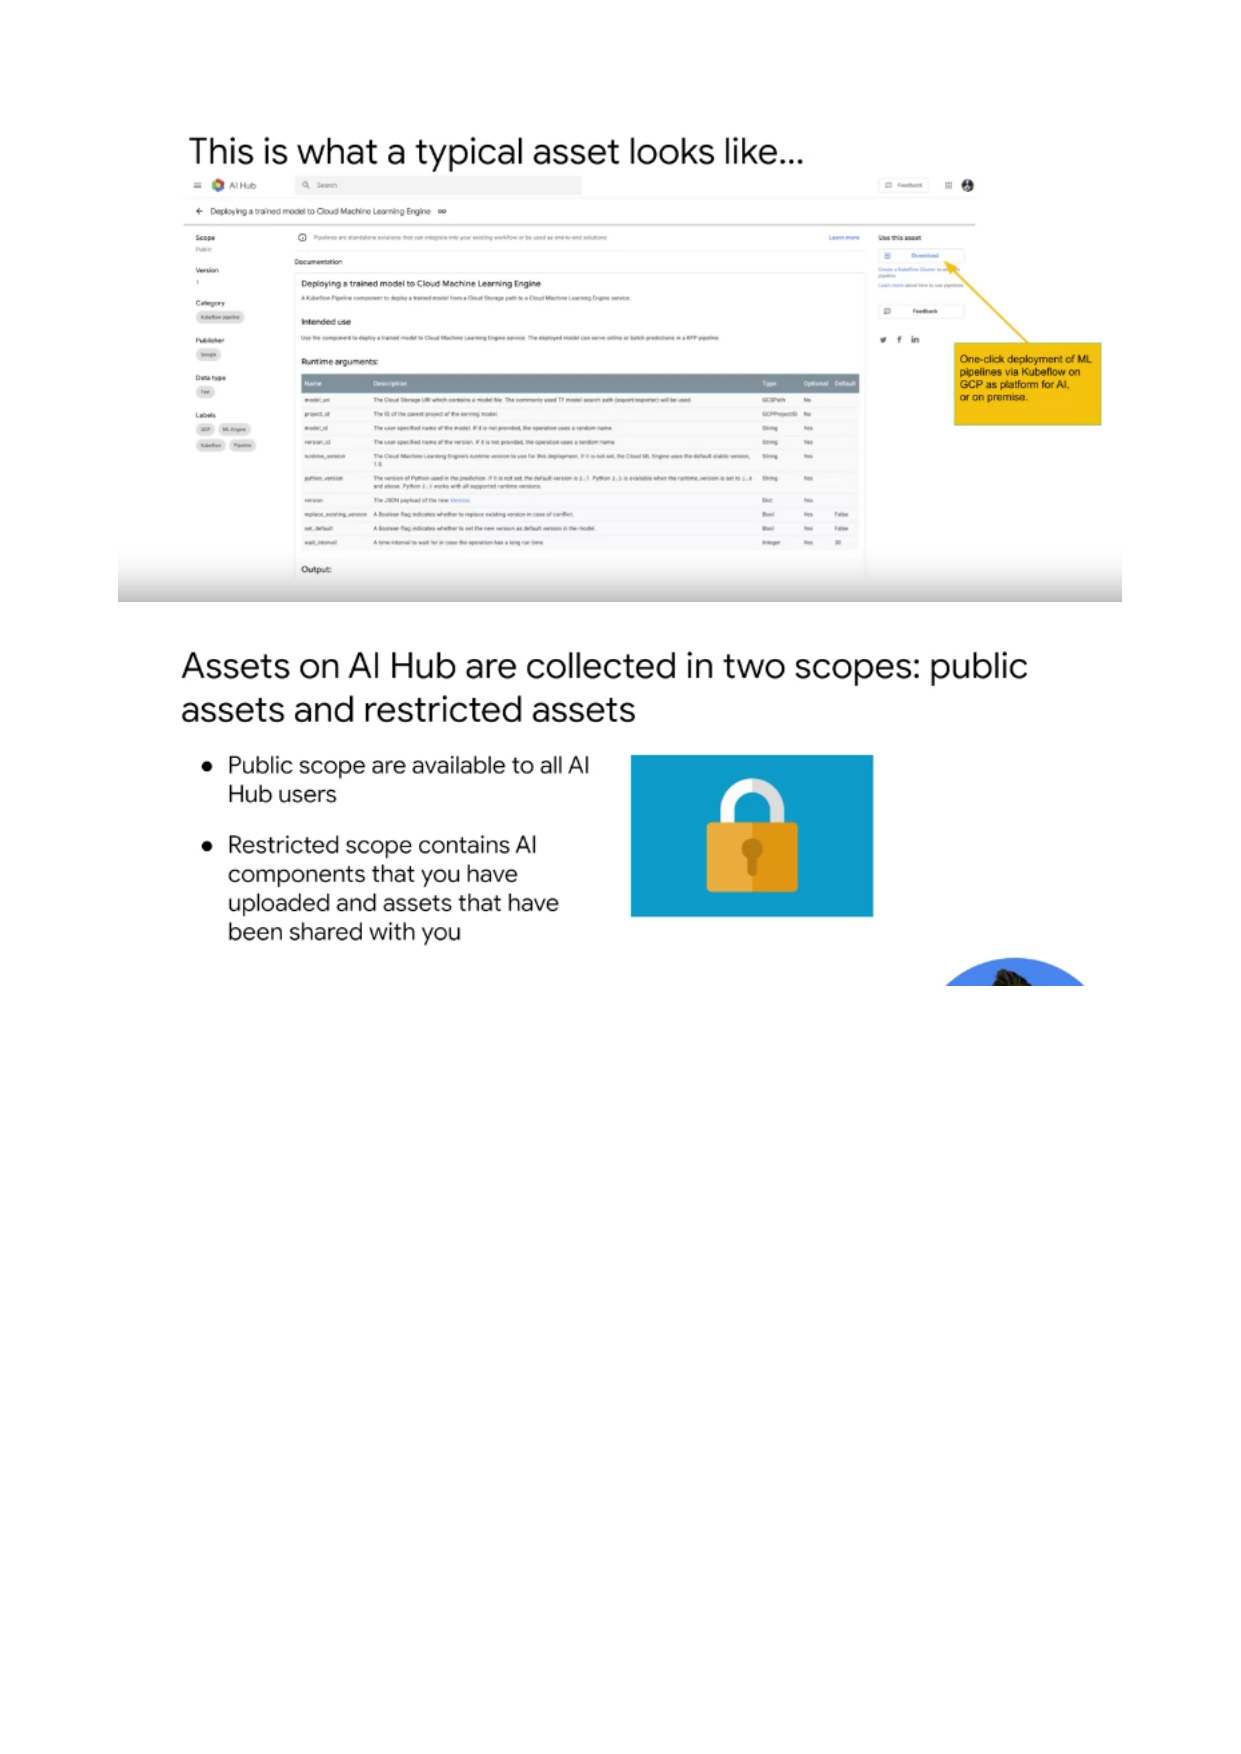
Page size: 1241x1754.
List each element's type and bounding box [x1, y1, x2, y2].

picture [118, 118, 1123, 602]
picture [118, 630, 1123, 986]
